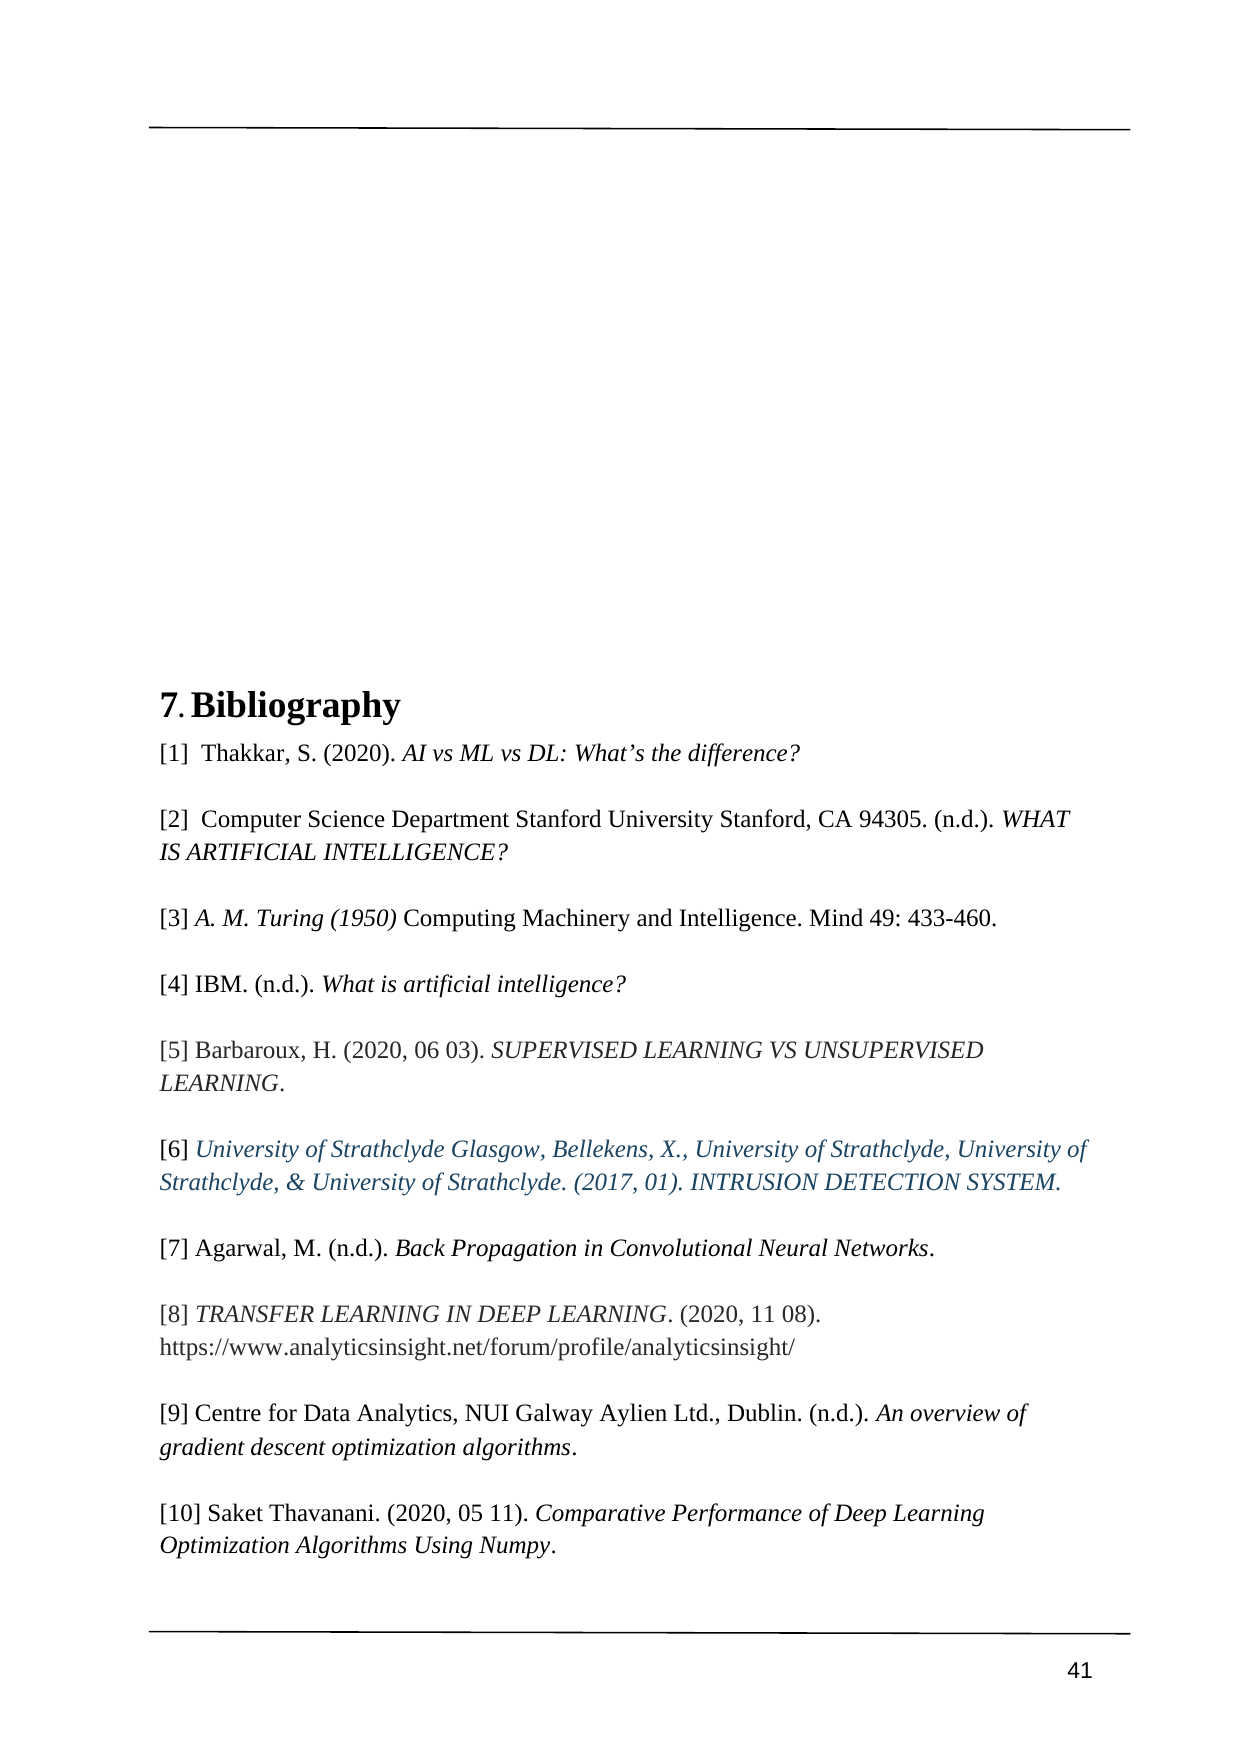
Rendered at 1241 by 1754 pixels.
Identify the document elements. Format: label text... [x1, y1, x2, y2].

text [9] Centre for Data Analytics, NUI Galway Aylien Ltd., Dublin. (n.d.). An overview of gradient descent optimization algorithms. [159, 1398, 1092, 1460]
text [1] Thakkar, S. (2020). AI vs ML vs DL: What’s the difference? [159, 738, 1092, 767]
text [3] A. M. Turing (1950) Computing Machinery and Intelligence. Mind 49: 433-460. [159, 903, 1092, 932]
subtitle 7. Bibliography [159, 682, 1092, 726]
text [8] TRANSFER LEARNING IN DEEP LEARNING. (2020, 11 08). https://www.analyticsinsight.net/forum/profile/analyticsinsight/ [159, 1299, 1092, 1361]
text [7] Agarwal, M. (n.d.). Back Propagation in Convolutional Neural Networks. [159, 1233, 1092, 1262]
text [2] Computer Science Department Stanford University Stanford, CA 94305. (n.d.). WHAT IS ARTIFICIAL INTELLIGENCE? [159, 804, 1092, 866]
text [10] Saket Thavanani. (2020, 05 11). Comparative Performance of Deep Learning Optimization Algorithms Using Numpy. [159, 1498, 1092, 1559]
text [5] Barbaroux, H. (2020, 06 03). SUPERVISED LEARNING VS UNSUPERVISED LEARNING. [159, 1035, 1092, 1097]
text [4] IBM. (n.d.). What is artificial intelligence? [159, 969, 1092, 998]
text [6] University of Strathclyde Glasgow, Bellekens, X., University of Strathclyde, University of Strathclyde, & University of Strathclyde. (2017, 01). INTRUSION DETECTION SYSTEM. [159, 1134, 1092, 1196]
